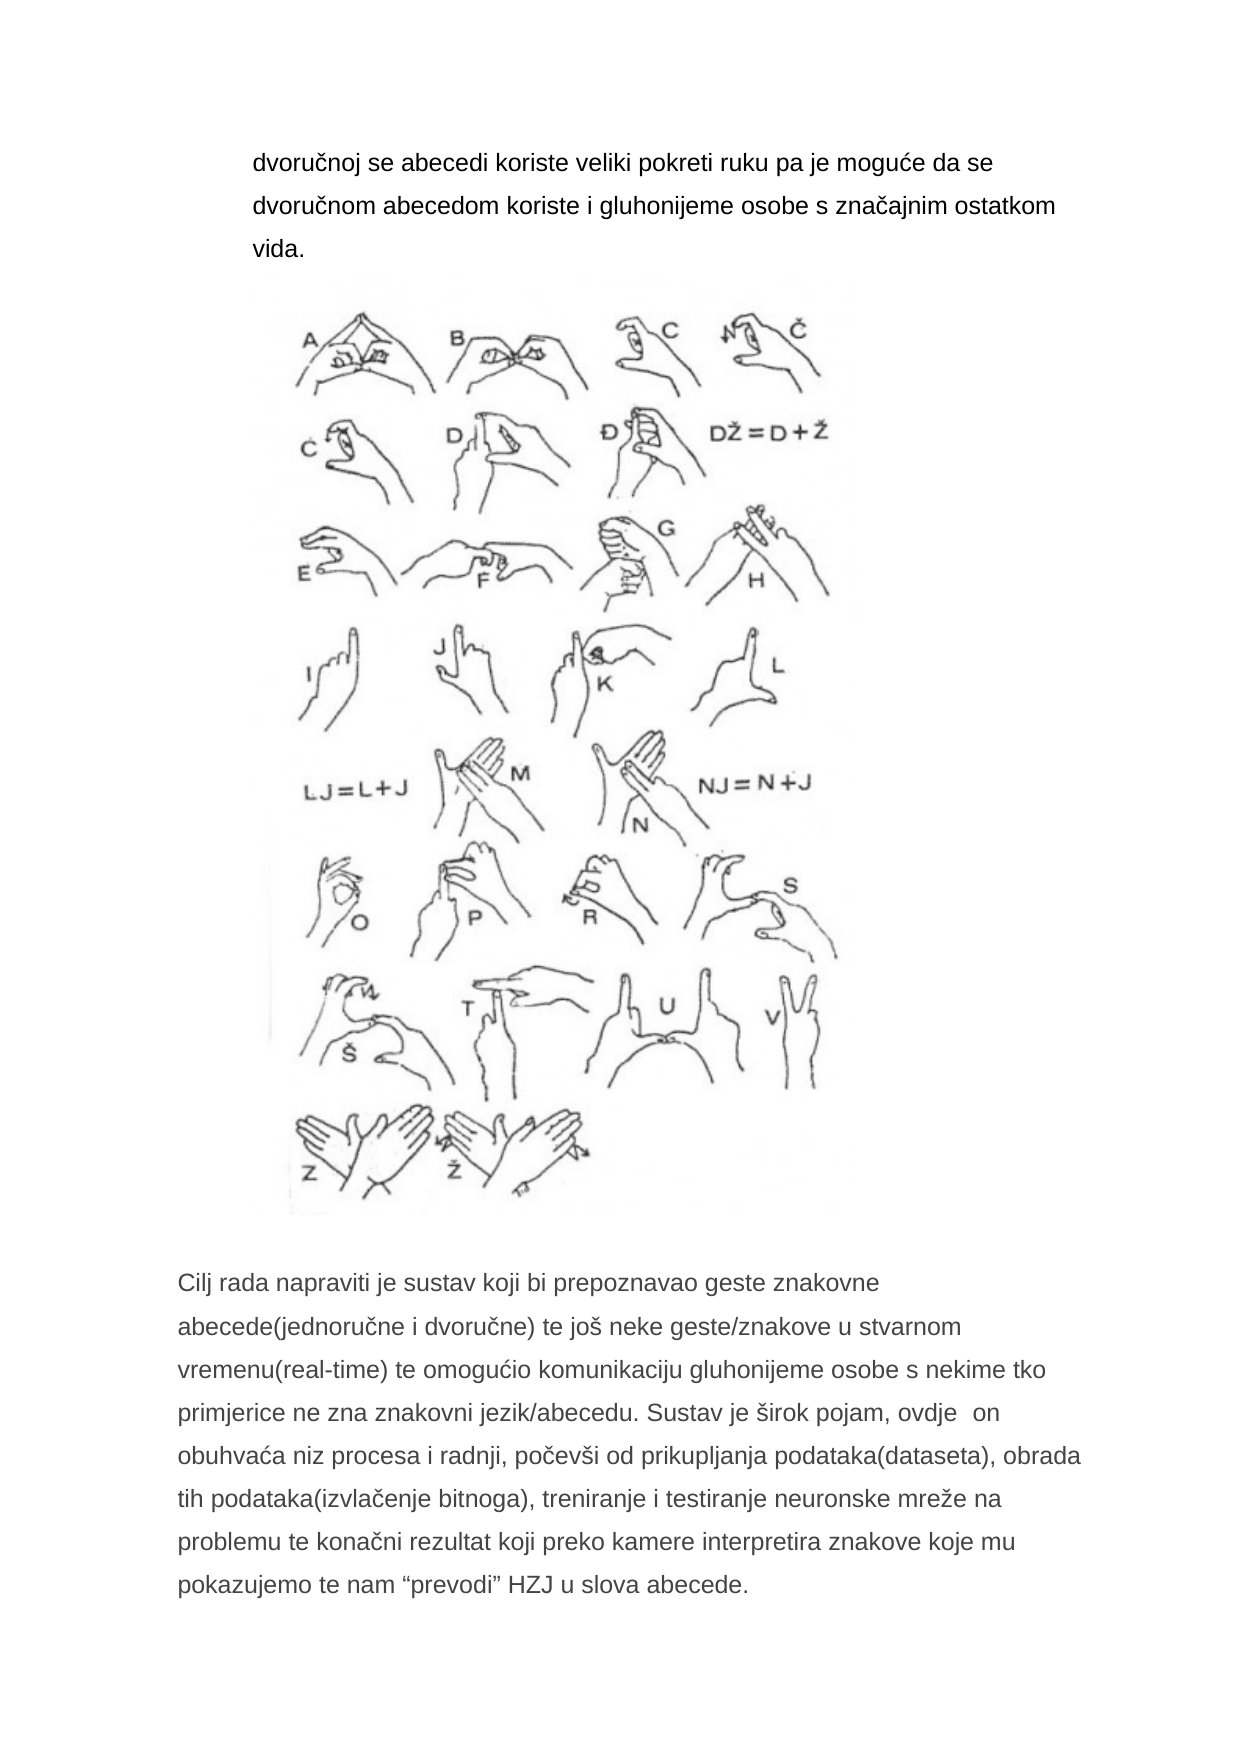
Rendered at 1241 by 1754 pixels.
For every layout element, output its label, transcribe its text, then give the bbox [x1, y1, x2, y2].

list dvoručnoj se abecedi koriste veliki pokreti ruku pa je moguće da se dvoručnom abecedom koriste i gluhonijeme osobe s značajnim ostatkom vida. [215, 148, 1092, 263]
picture [252, 277, 858, 1215]
text Cilj rada napraviti je sustav koji bi prepoznavao geste znakovne abecede(jednoručne i dvoručne) te još neke geste/znakove u stvarnom vremenu(real-time) te omogućio komunikaciju gluhonijeme osobe s nekime tko primjerice ne zna znakovni jezik/abecedu. Sustav je širok pojam, ovdje on obuhvaća niz procesa i radnji, počevši od prikupljanja podataka(dataseta), obrada tih podataka(izvlačenje bitnoga), treniranje i testiranje neuronske mreže na problemu te konačni rezultat koji preko kamere interpretira znakove koje mu pokazujemo te nam “prevodi” HZJ u slova abecede. [177, 1268, 1092, 1599]
